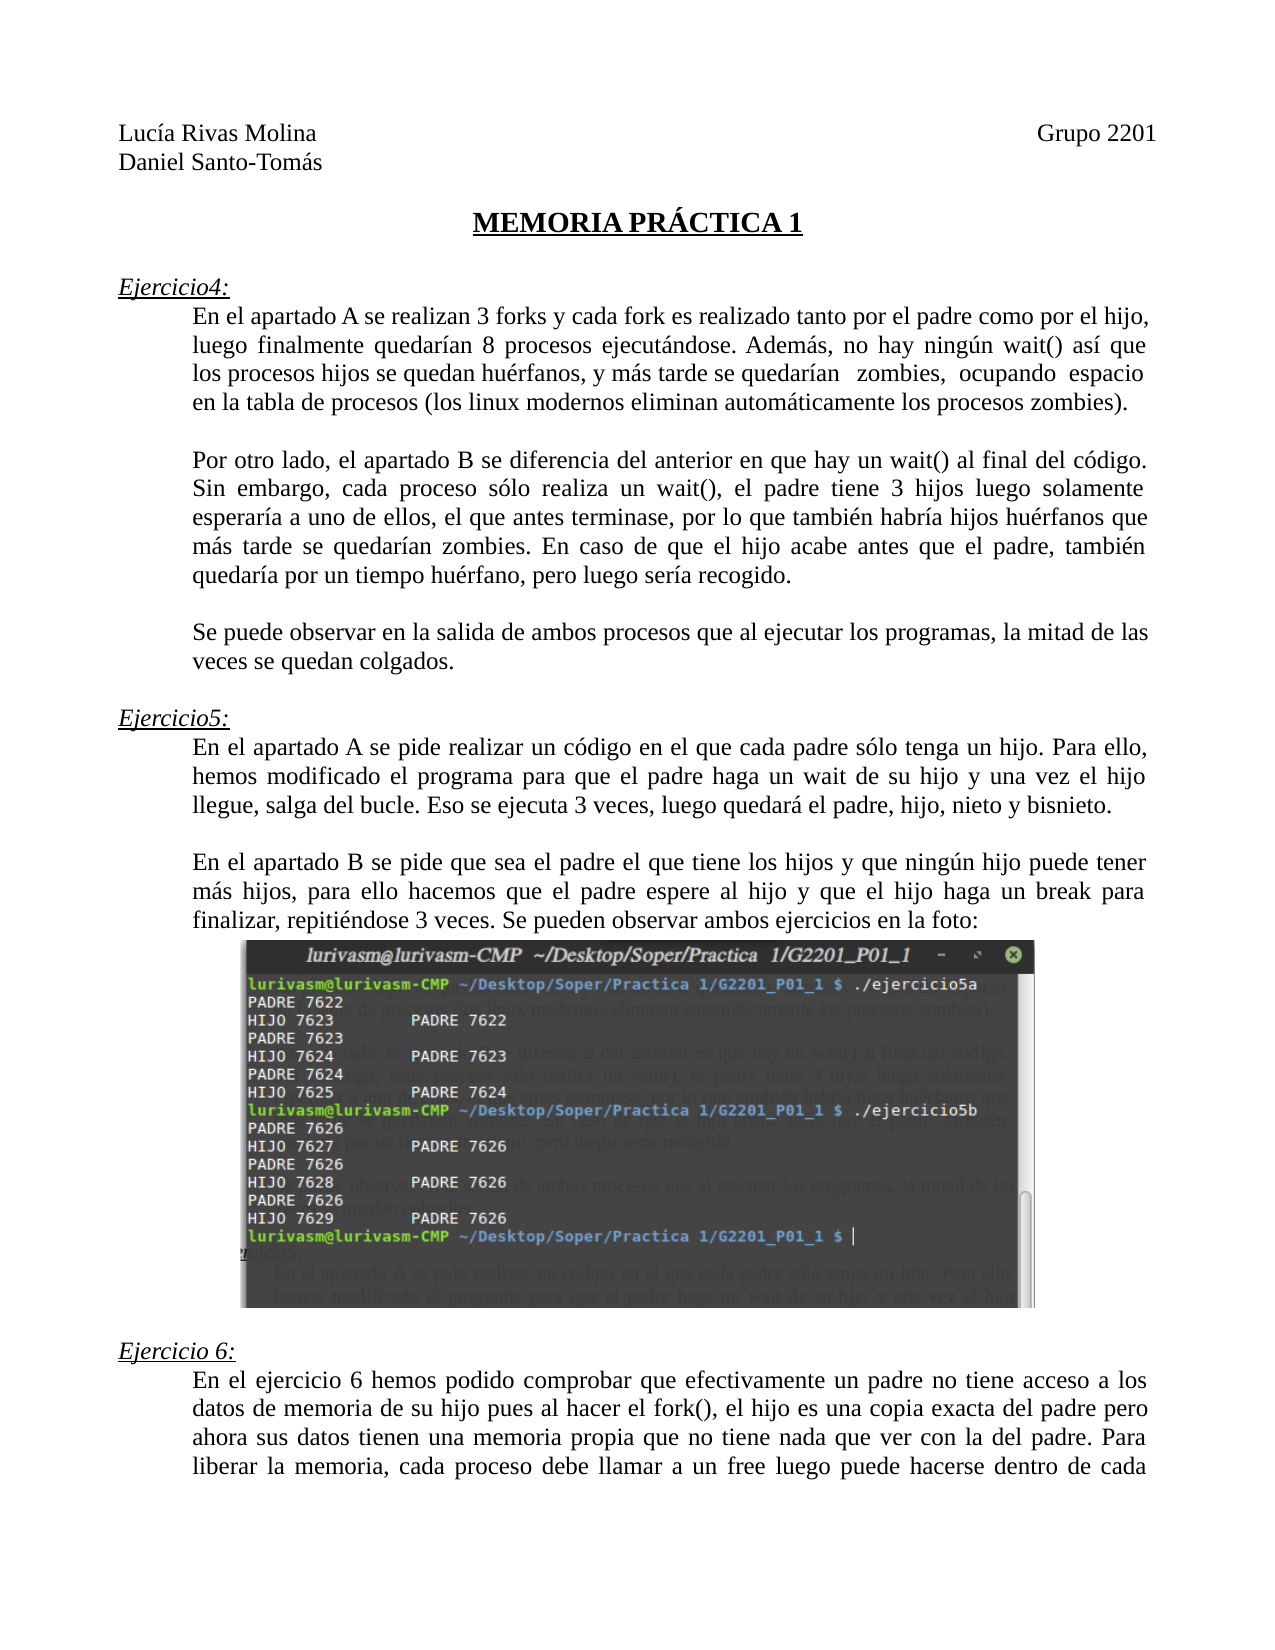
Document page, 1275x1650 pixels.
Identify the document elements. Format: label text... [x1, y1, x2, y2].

text En el apartado A se realizan 3 forks y cada fork es realizado tanto por el padre como por el hijo, [118, 301, 1157, 330]
text Ejercicio4: [118, 272, 1157, 301]
text Por otro lado, el apartado B se diferencia del anterior en que hay un wait() al final del código. Sin embargo, cada proceso sólo realiza un wait(), el padre tiene 3 hijos luego solamente esperaría a uno de ellos, el que antes terminase, por lo que también habría hijos huérfanos que más tarde se quedarían zombies. En caso de que el hijo acabe antes que el padre, también quedaría por un tiempo huérfano, pero luego sería recogido. [118, 445, 1157, 588]
text Ejercicio5: [118, 703, 1157, 732]
text MEMORIA PRÁCTICA 1 [118, 205, 1157, 239]
text En el apartado B se pide que sea el padre el que tiene los hijos y que ningún hijo puede tener más hijos, para ello hacemos que el padre espere al hijo y que el hijo haga un break para finalizar, repitiéndose 3 veces. Se pueden observar ambos ejercicios en la foto: [118, 847, 1157, 933]
text Se puede observar en la salida de ambos procesos que al ejecutar los programas, la mitad de las veces se quedan colgados. [118, 617, 1157, 675]
text luego finalmente quedarían 8 procesos ejecutándose. Además, no hay ningún wait() así que los procesos hijos se quedan huérfanos, y más tarde se quedarían zombies, ocupando espacio en la tabla de procesos (los linux modernos eliminan automáticamente los procesos zombies). [118, 330, 1157, 416]
text En el apartado A se pide realizar un código en el que cada padre sólo tenga un hijo. Para ello, hemos modificado el programa para que el padre haga un wait de su hijo y una vez el hijo llegue, salga del bucle. Eso se ejecuta 3 veces, luego quedará el padre, hijo, nieto y bisnieto. [118, 732, 1157, 818]
text Ejercicio 6: [118, 1336, 1157, 1365]
text En el ejercicio 6 hemos podido comprobar que efectivamente un padre no tiene acceso a los datos de memoria de su hijo pues al hacer el fork(), el hijo es una copia exacta del padre pero ahora sus datos tienen una memoria propia que no tiene nada que ver con la del padre. Para liberar la memoria, cada proceso debe llamar a un free luego puede hacerse dentro de cada [118, 1365, 1157, 1480]
picture [323, 940, 870, 1006]
